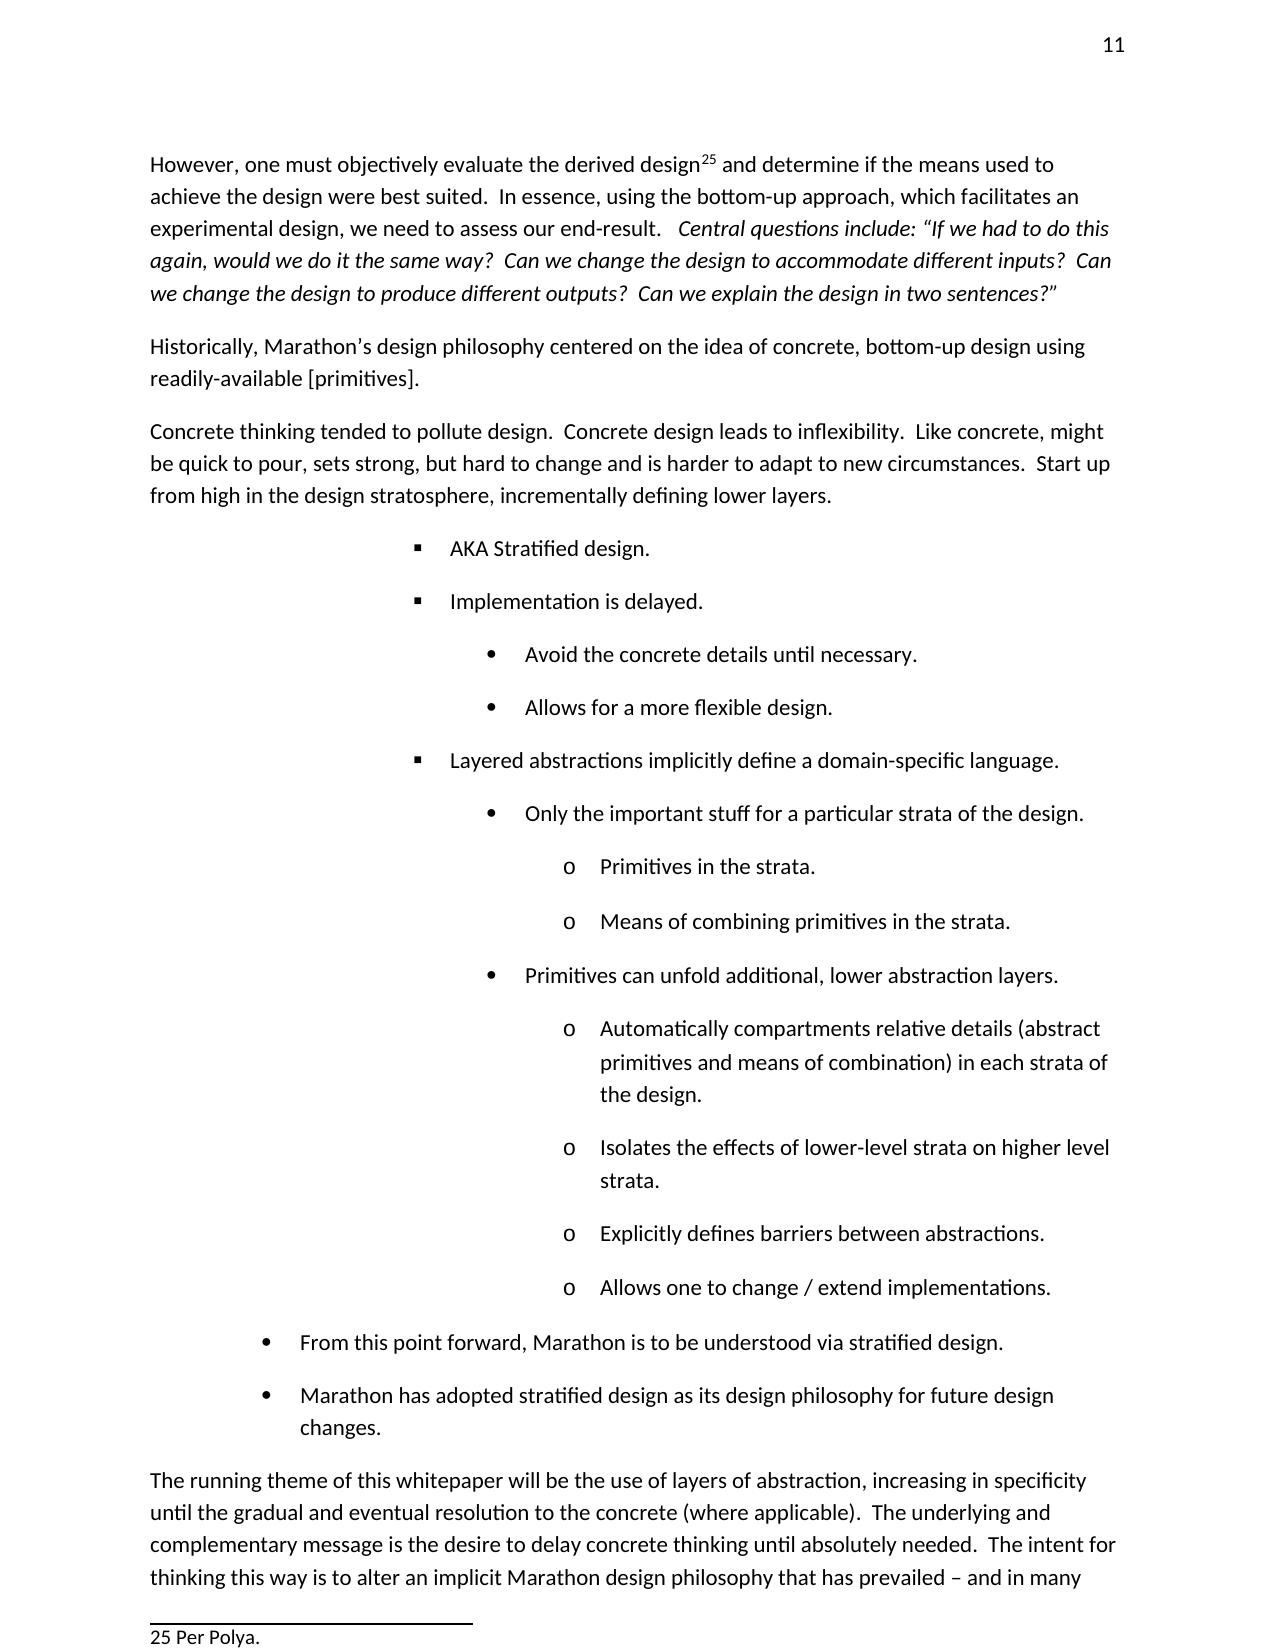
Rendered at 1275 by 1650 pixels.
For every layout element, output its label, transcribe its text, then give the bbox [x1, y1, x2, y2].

text However, one must objectively evaluate the derived design and determine if the means used to achieve the design were best suited. In essence, using the bottom-up approach, which facilitates an experimental design, we need to assess our end-result. Central questions include: “If we had to do this again, would we do it the same way? Can we change the design to accommodate different inputs? Can we change the design to produce different outputs? Can we explain the design in two sentences?” [150, 150, 1125, 307]
list Avoid the concrete details until necessary. [487, 640, 1125, 668]
list Allows one to change / extend implementations. [562, 1273, 1125, 1303]
list From this point forward, Marathon is to be understood via stratified design. [262, 1328, 1125, 1356]
text Per Polya. [150, 1624, 1125, 1650]
list Explicitly defines barriers between abstractions. [562, 1219, 1125, 1248]
list Layered abstractions implicitly define a domain-specific language. [412, 746, 1125, 774]
text Concrete thinking tended to pollute design. Concrete design leads to inflexibility. Like concrete, might be quick to pour, sets strong, but hard to change and is harder to adapt to new circumstances. Start up from high in the design stratosphere, incrementally defining lower layers. [150, 417, 1125, 509]
list Marathon has adopted stratified design as its design philosophy for future design changes. [262, 1381, 1125, 1441]
list Implementation is delayed. [412, 587, 1125, 615]
text Historically, Marathon’s design philosophy centered on the idea of concrete, bottom-up design using readily-available [primitives]. [150, 332, 1125, 392]
list Isolates the effects of lower-level strata on higher level strata. [562, 1133, 1125, 1194]
list Only the important stuff for a particular strata of the design. [487, 799, 1125, 827]
list Means of combining primitives in the strata. [562, 907, 1125, 936]
list Automatically compartments relative details (abstract primitives and means of combination) in each strata of the design. [562, 1014, 1125, 1108]
list Primitives in the strata. [562, 852, 1125, 882]
list Primitives can unfold additional, lower abstraction layers. [487, 961, 1125, 989]
list AKA Stratified design. [412, 534, 1125, 562]
text The running theme of this whitepaper will be the use of layers of abstraction, increasing in specificity until the gradual and eventual resolution to the concrete (where applicable). The underlying and complementary message is the desire to delay concrete thinking until absolutely needed. The intent for thinking this way is to alter an implicit Marathon design philosophy that has prevailed – and in many ways failed - for years, and in the process, avoid the consequences of pouring intellectual concrete without justification. Indeed, through historical example, the consequences of concrete thinking will serve as the intellectual fulcrum for leveraging change in Marathon’s design philosophy and architecture. [150, 1466, 1125, 1591]
list Allows for a more flexible design. [487, 693, 1125, 721]
